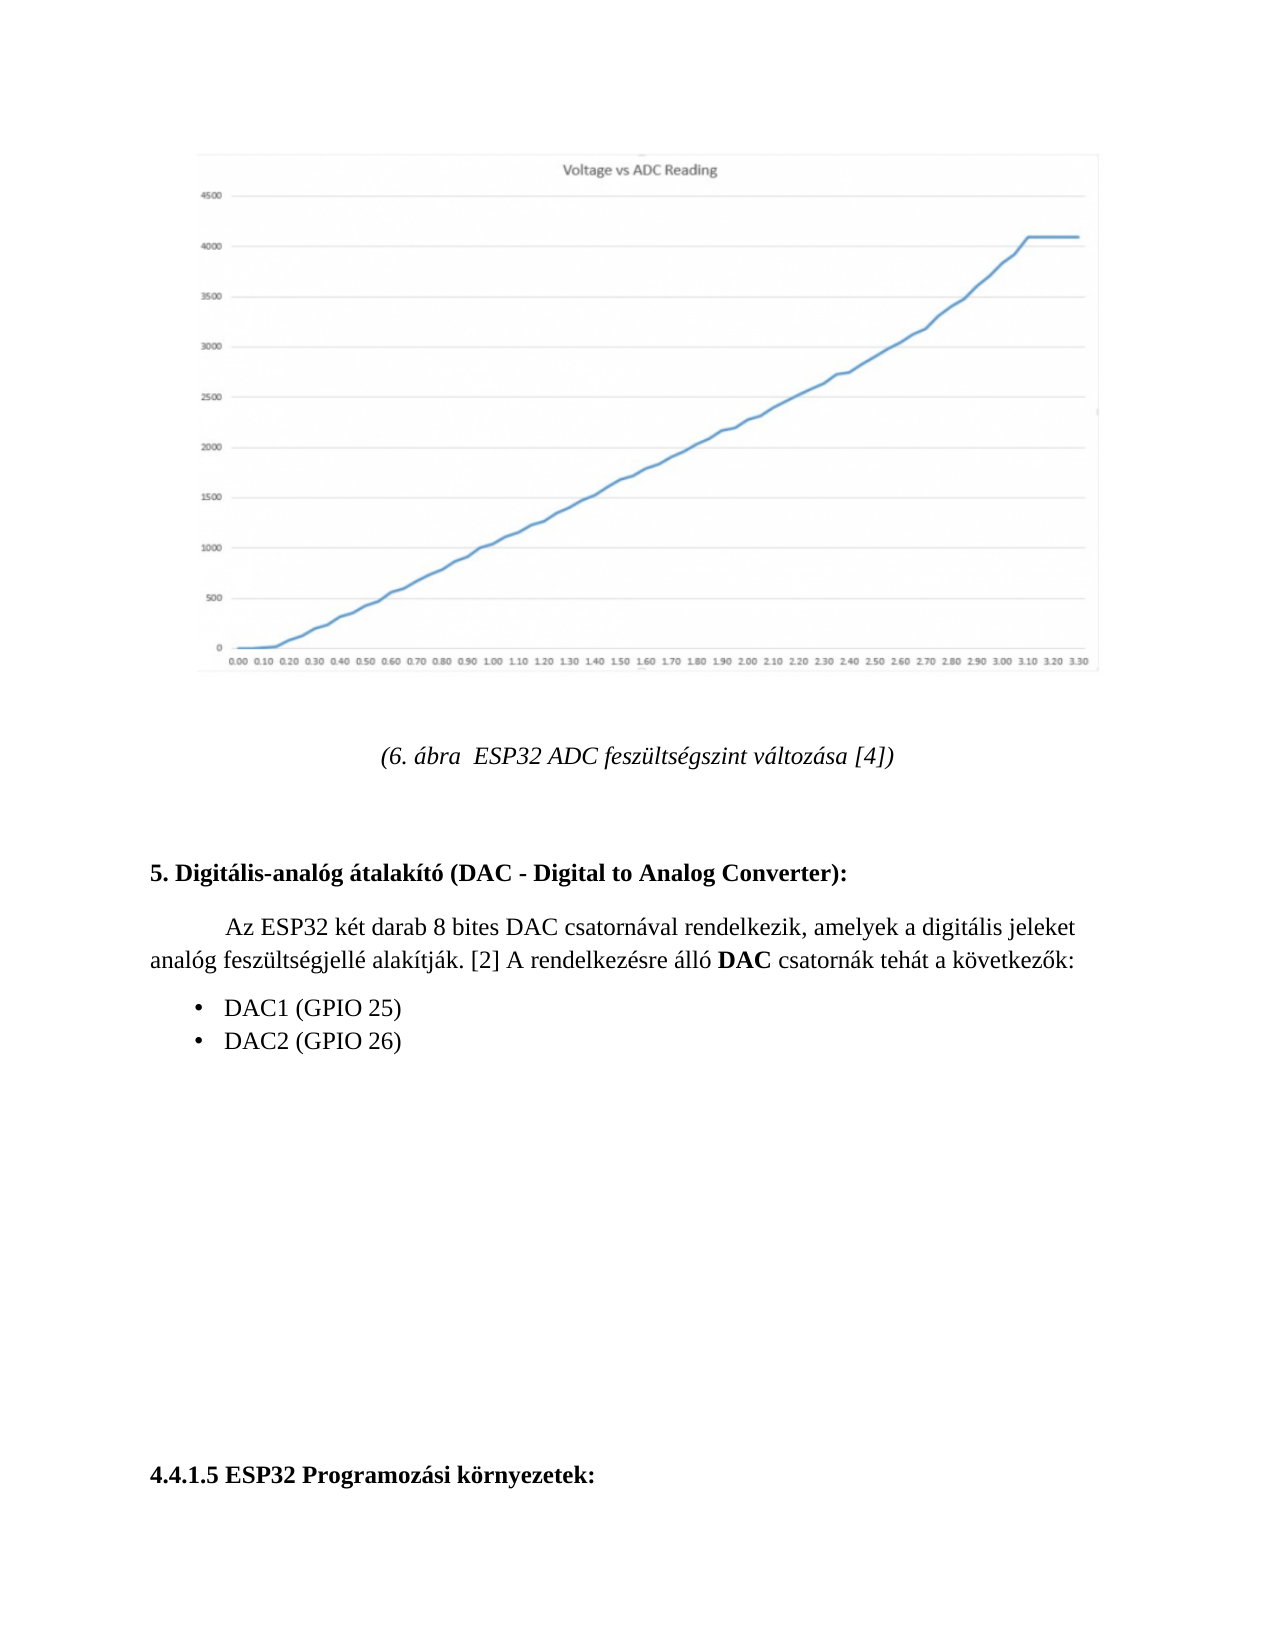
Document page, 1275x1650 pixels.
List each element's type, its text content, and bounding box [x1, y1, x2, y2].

text Az ESP32 két darab 8 bites DAC csatornával rendelkezik, amelyek a digitális jeleket analóg feszültségjellé alakítják. [2] A rendelkezésre álló DAC csatornák tehát a következők: [150, 912, 1125, 974]
list DAC1 (GPIO 25) [194, 993, 1125, 1021]
text (6. ábra ESP32 ADC feszültségszint változása [4]) [150, 741, 1125, 770]
text 5. Digitális-analóg átalakító (DAC - Digital to Analog Converter): [150, 858, 1125, 887]
list DAC2 (GPIO 26) [194, 1026, 1125, 1054]
text 4.4.1.5 ESP32 Programozási környezetek: [150, 1460, 1125, 1489]
picture [196, 151, 1105, 678]
